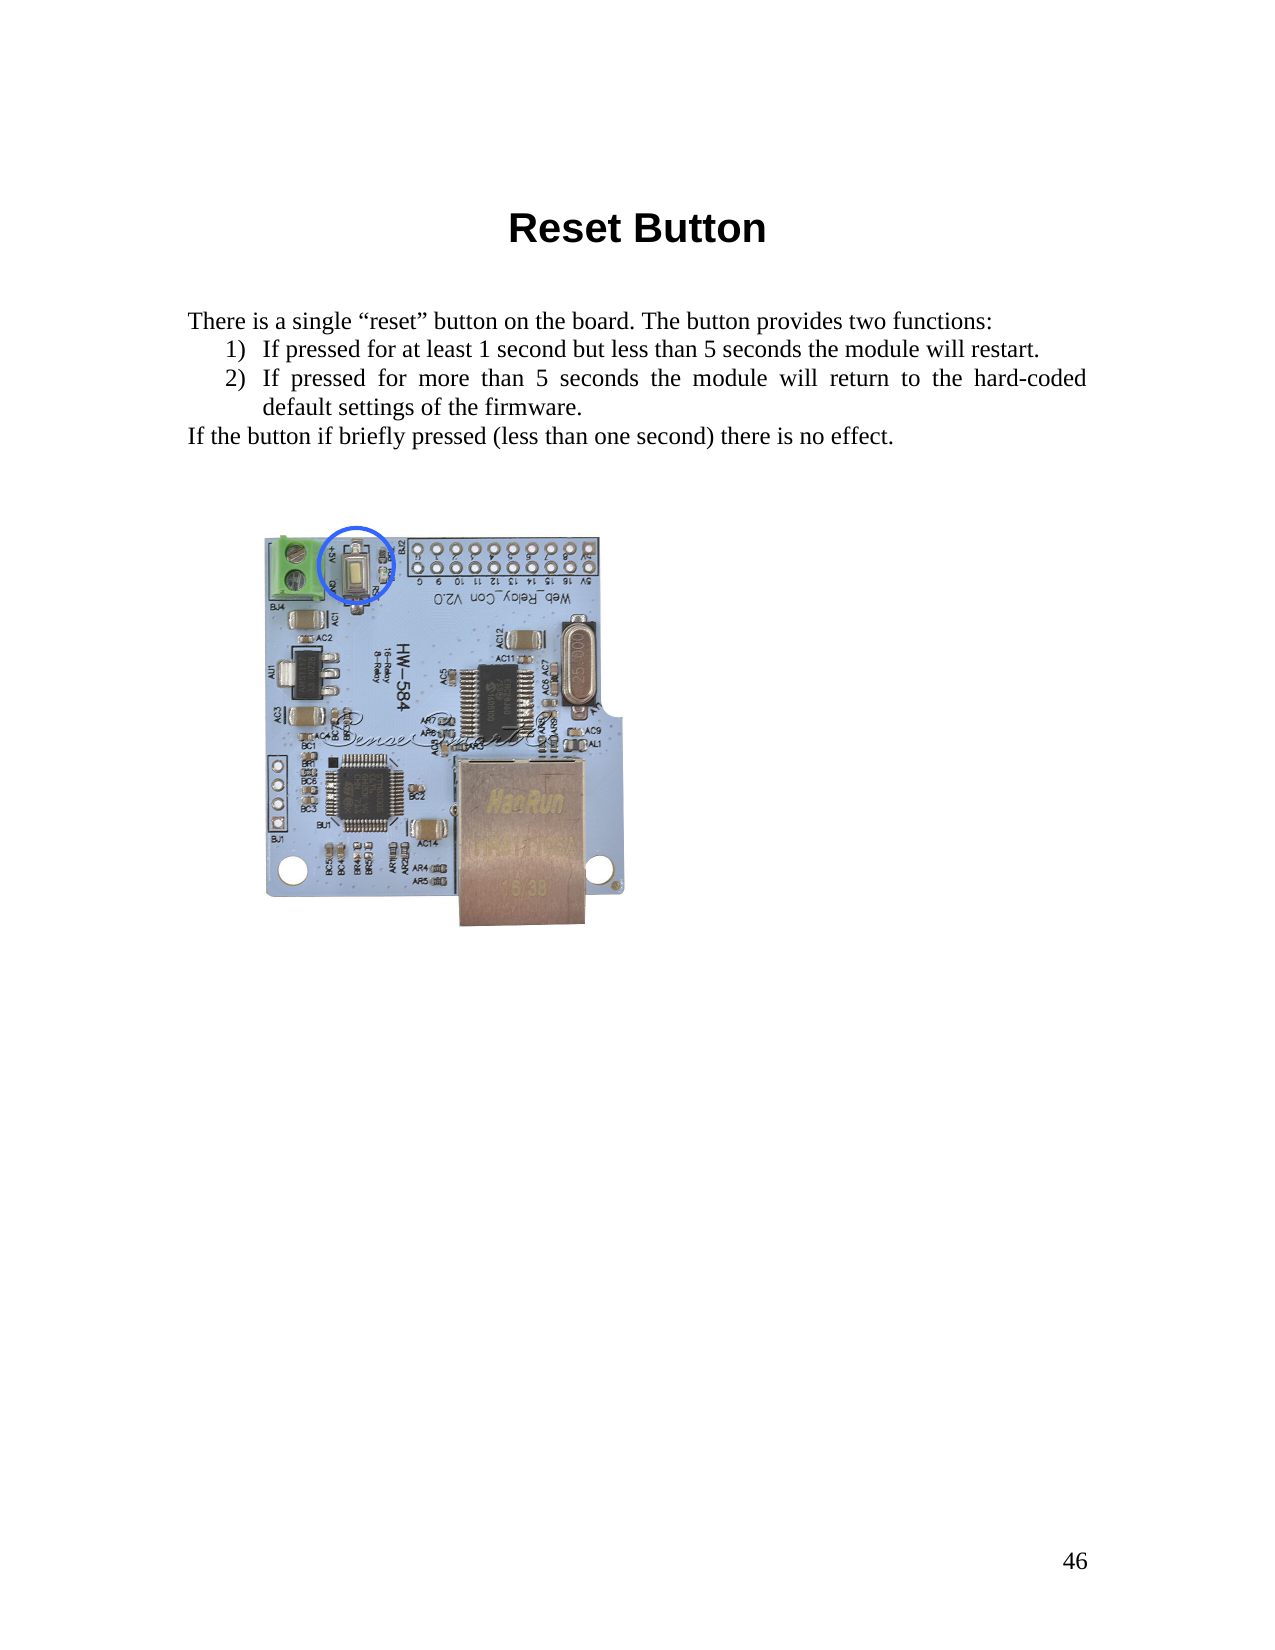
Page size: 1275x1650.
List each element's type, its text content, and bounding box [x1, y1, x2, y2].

list If pressed for more than 5 seconds the module will return to the hard-coded default settings of the firmware. [225, 363, 1087, 421]
text There is a single “reset” button on the board. The button provides two functions: [187, 306, 1087, 334]
text If the button if briefly pressed (less than one second) there is no effect. [187, 421, 1087, 449]
picture [187, 478, 688, 979]
subtitle Reset Button [187, 204, 1087, 252]
list If pressed for at least 1 second but less than 5 seconds the module will restart. [225, 334, 1087, 363]
